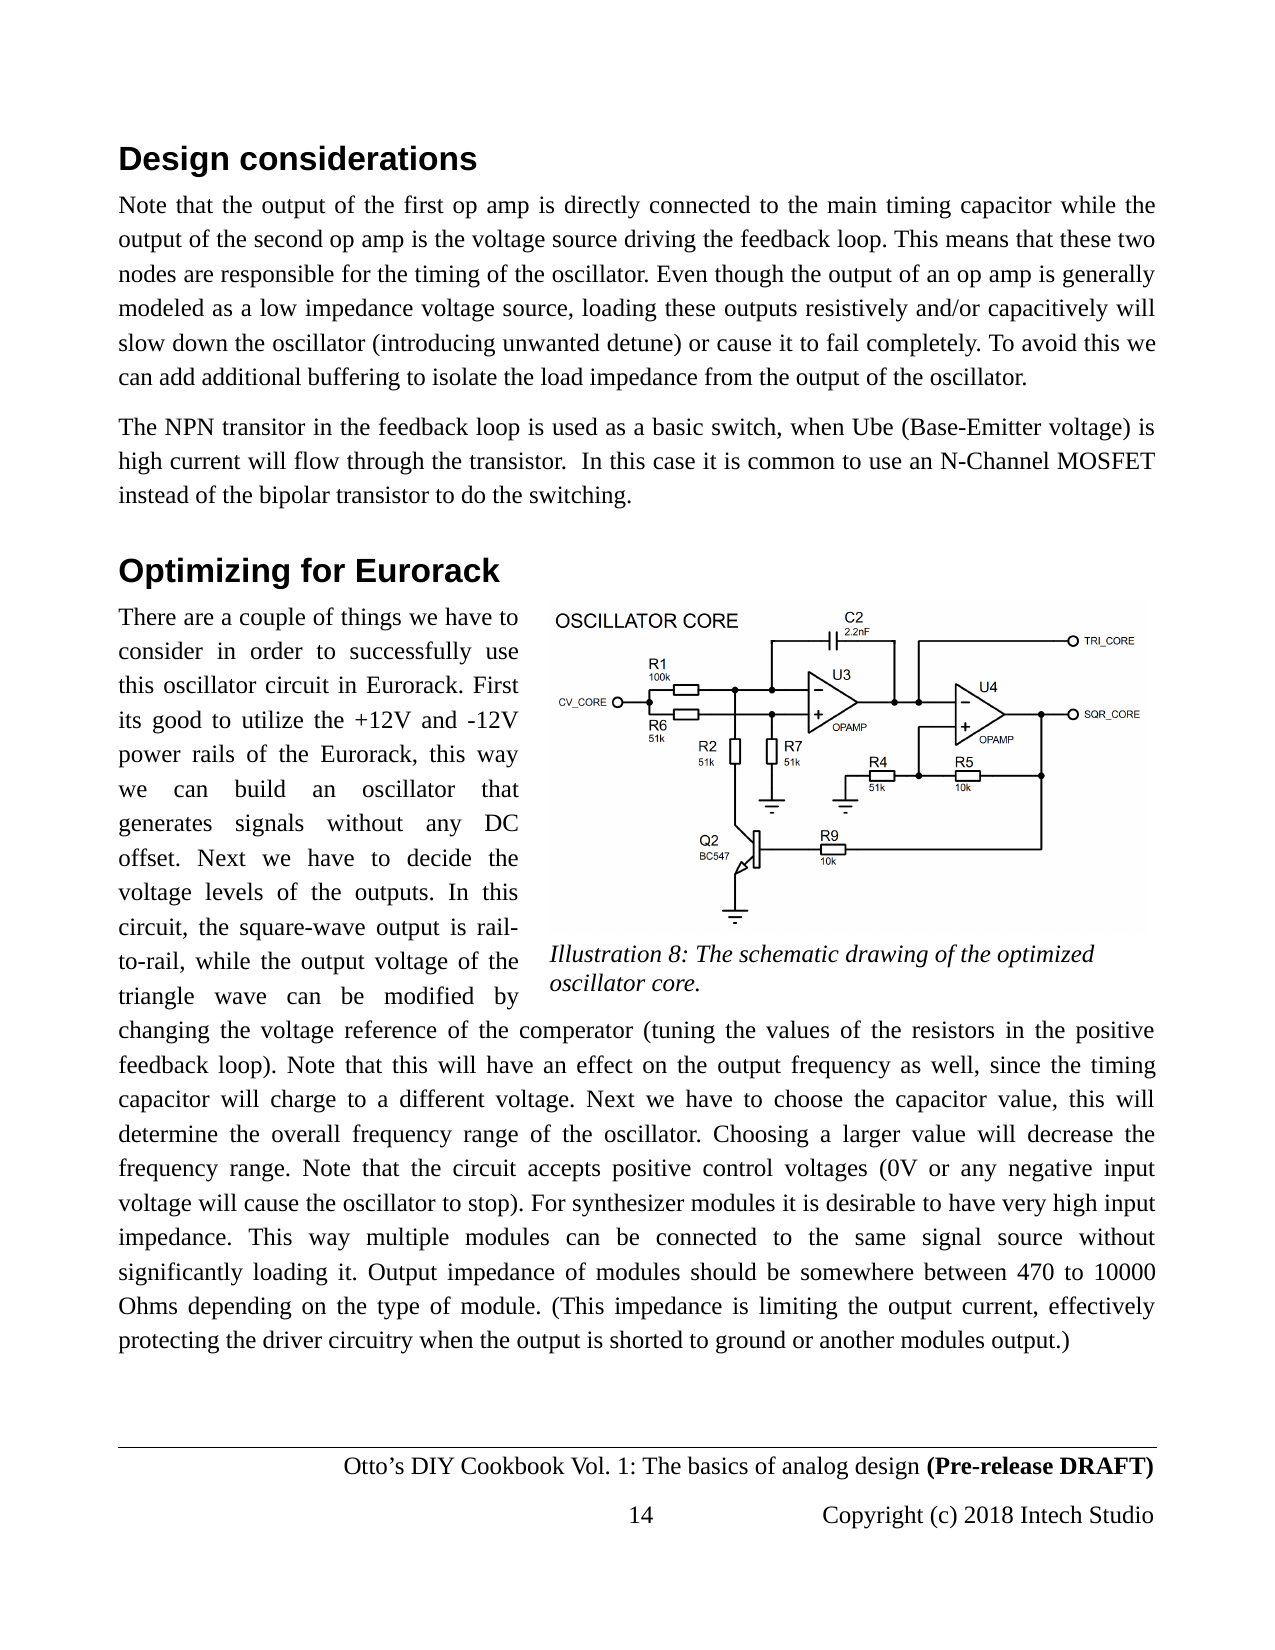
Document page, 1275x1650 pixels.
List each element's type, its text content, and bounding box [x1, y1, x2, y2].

text There are a couple of things we have to consider in order to successfully use this oscillator circuit in Eurorack. First its good to utilize the +12V and -12V power rails of the Eurorack, this way we can build an oscillator that generates signals without any DC offset. Next we have to decide the voltage levels of the outputs. In this circuit, the square-wave output is rail-to-rail, while the output voltage of the triangle wave can be modified by changing the voltage reference of the comperator (tuning the values of the resistors in the positive feedback loop). Note that this will have an effect on the output frequency as well, since the timing capacitor will charge to a different voltage. Next we have to choose the capacitor value, this will determine the overall frequency range of the oscillator. Choosing a larger value will decrease the frequency range. Note that the circuit accepts positive control voltages (0V or any negative input voltage will cause the oscillator to stop). For synthesizer modules it is desirable to have very high input impedance. This way multiple modules can be connected to the same signal source without significantly loading it. Output impedance of modules should be somewhere between 470 to 10000 Ohms depending on the type of module. (This impedance is limiting the output current, effectively protecting the driver circuitry when the output is shorted to ground or another modules output.) [118, 602, 1157, 1354]
subtitle Optimizing for Eurorack [118, 550, 1157, 600]
subtitle Design considerations [118, 139, 1157, 178]
subtitle [549, 997, 1147, 1011]
text Note that the output of the first op amp is directly connected to the main timing capacitor while the output of the second op amp is the voltage source driving the feedback loop. This means that these two nodes are responsible for the timing of the oscillator. Even though the output of an op amp is generally modeled as a low impedance voltage source, loading these outputs resistively and/or capacitively will slow down the oscillator (introducing unwanted detune) or cause it to fail completely. To avoid this we can add additional buffering to isolate the load impedance from the output of the oscillator. [118, 190, 1157, 391]
text The NPN transitor in the feedback loop is used as a basic switch, when Ube (Base-Emitter voltage) is high current will flow through the transistor. In this case it is common to use an N-Channel MOSFET instead of the bipolar transistor to do the switching. [118, 412, 1157, 509]
text Illustration 8: The schematic drawing of the optimized oscillator core. [549, 934, 1147, 997]
picture [549, 600, 1148, 934]
